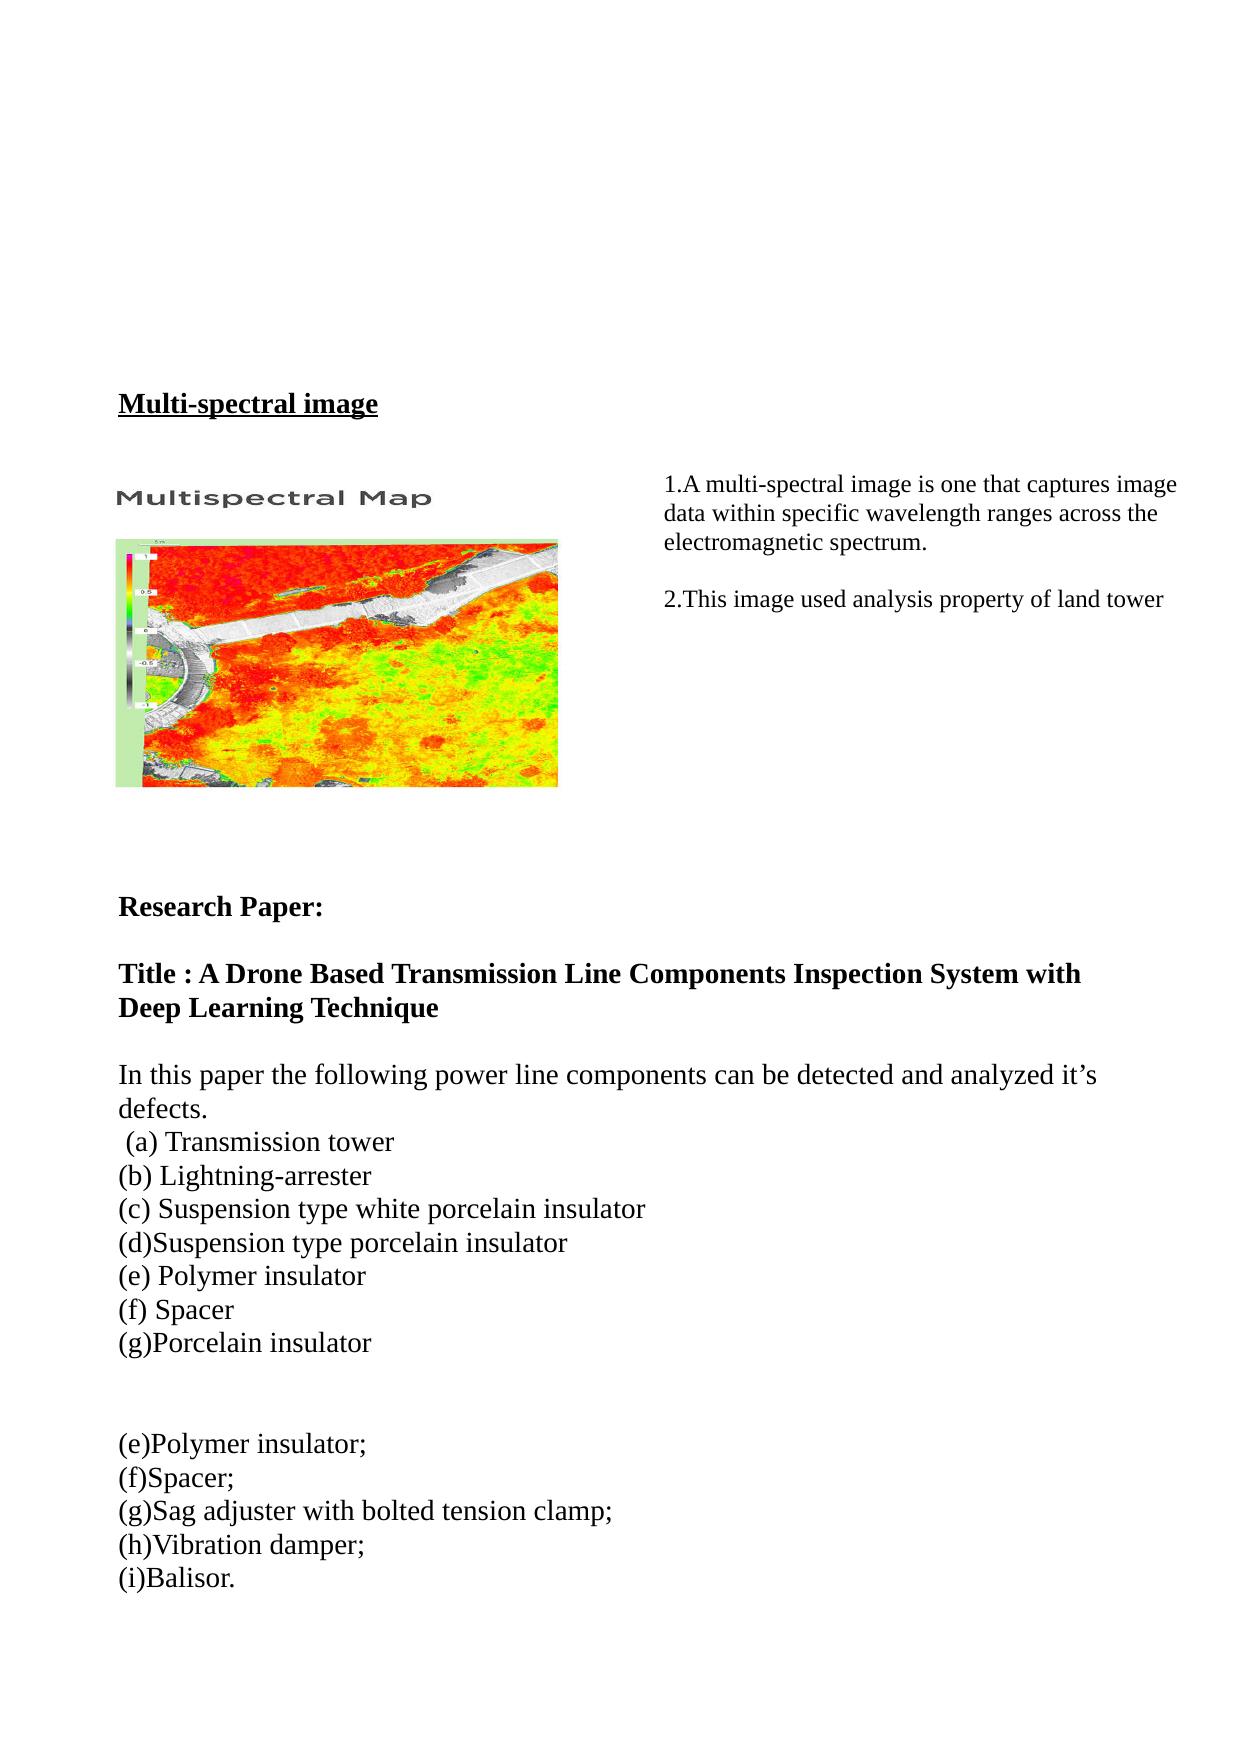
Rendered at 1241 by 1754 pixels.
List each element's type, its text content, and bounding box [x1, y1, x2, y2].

text (g)Sag adjuster with bolted tension clamp; [118, 1493, 1122, 1527]
text (a) Transmission tower [118, 1124, 1122, 1158]
text Research Paper: [118, 889, 1122, 923]
text (e)Polymer insulator; [118, 1426, 1122, 1460]
text Title : A Drone Based Transmission Line Components Inspection System with Deep Learning Technique [118, 957, 1122, 1024]
picture [84, 459, 588, 831]
text (c) Suspension type white porcelain insulator [118, 1191, 1122, 1225]
text (d)Suspension type porcelain insulator [118, 1225, 1122, 1258]
text (f)Spacer; [118, 1460, 1122, 1493]
text (i)Balisor. [118, 1560, 1122, 1594]
text (f) Spacer [118, 1292, 1122, 1326]
text Multi-spectral image [118, 386, 1122, 420]
text (g)Porcelain insulator [118, 1326, 1122, 1359]
text (b) Lightning-arrester [118, 1158, 1122, 1191]
text (h)Vibration damper; [118, 1527, 1122, 1560]
text In this paper the following power line components can be detected and analyzed it’s defects. [118, 1057, 1122, 1124]
text (e) Polymer insulator [118, 1258, 1122, 1292]
